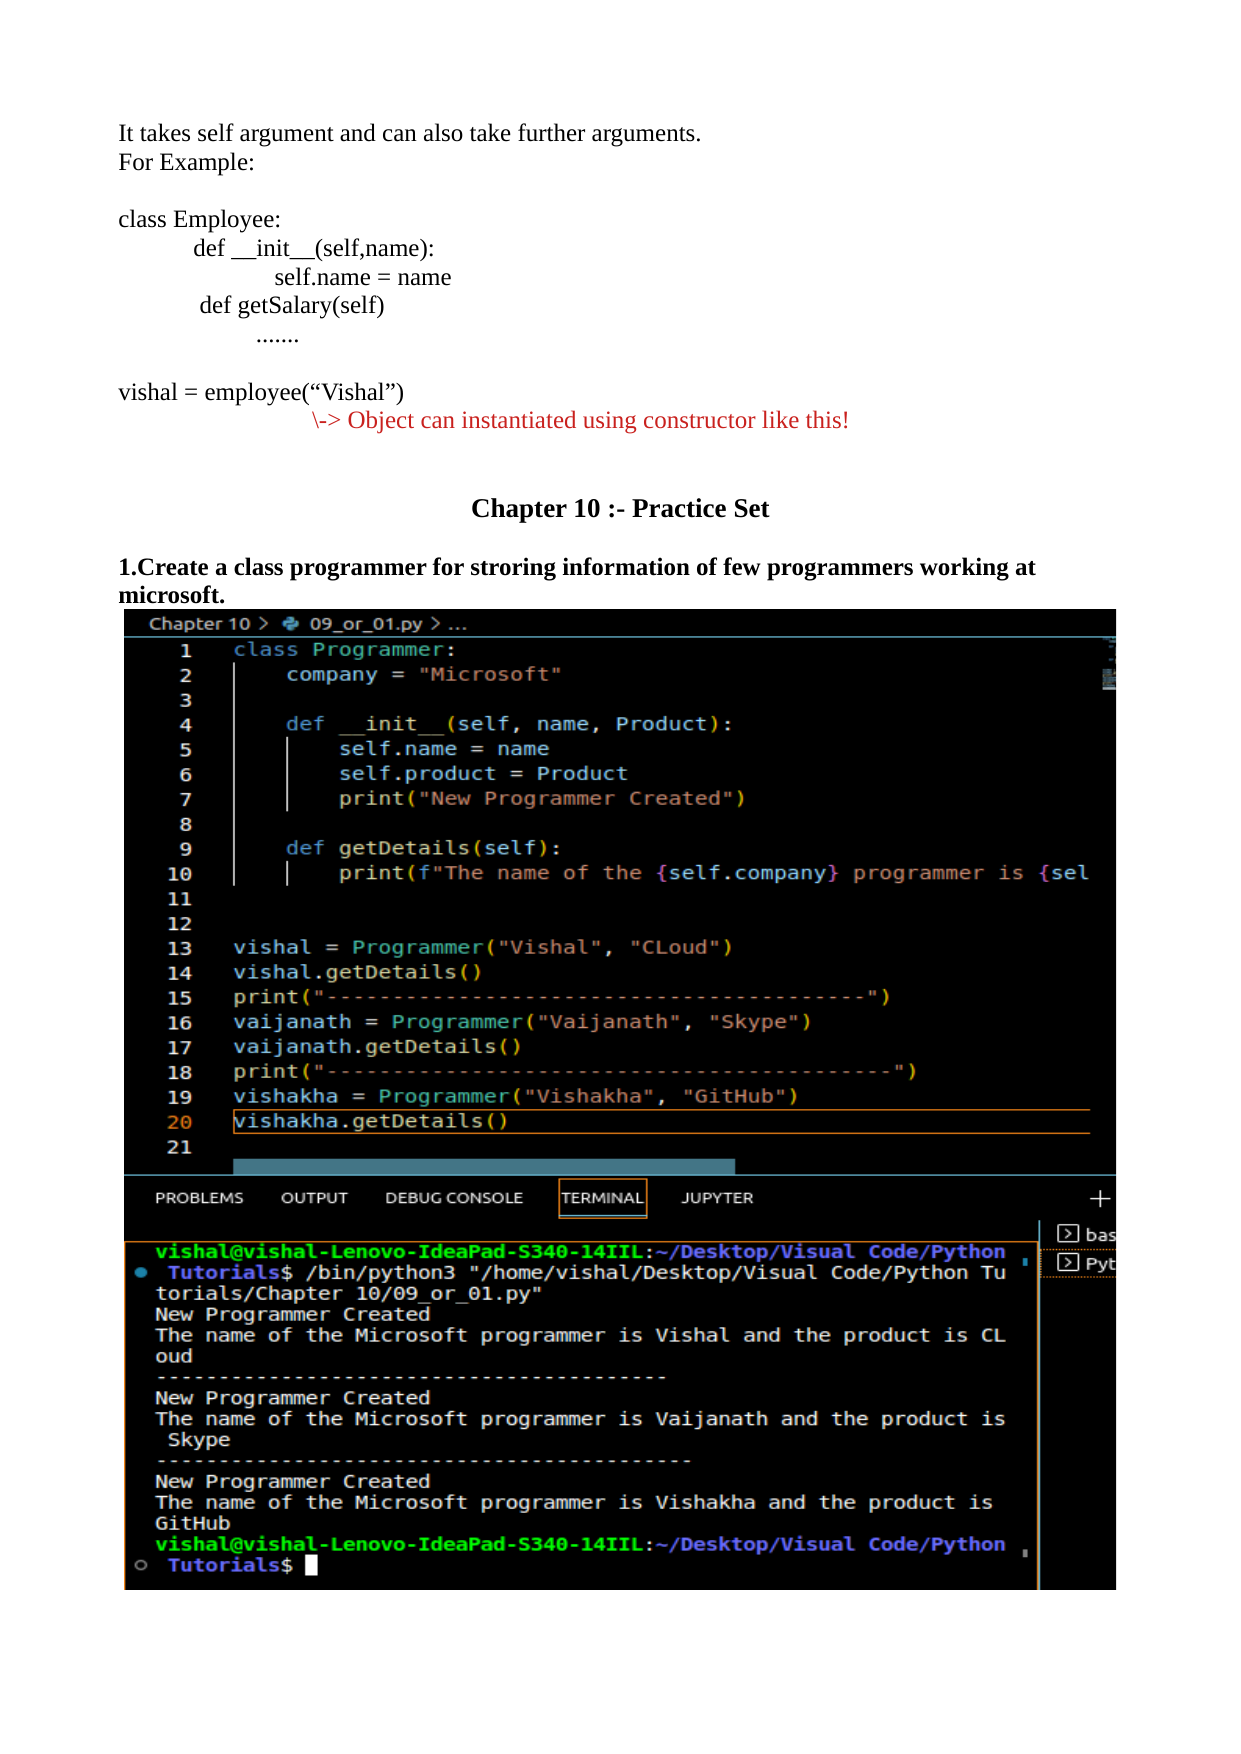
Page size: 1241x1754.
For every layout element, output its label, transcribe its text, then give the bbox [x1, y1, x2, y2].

text 1.Create a class programmer for stroring information of few programmers working at microsoft. [118, 552, 1122, 609]
text self.name = name [118, 262, 1122, 291]
text \-> Object can instantiated using constructor like this! [118, 406, 1122, 434]
text It takes self argument and can also take further arguments. [118, 118, 1122, 147]
text def __init__(self,name): [118, 233, 1122, 262]
text vishal = employee(“Vishal”) [118, 377, 1122, 406]
picture [124, 609, 1117, 1590]
text For Example: [118, 147, 1122, 176]
text ....... [118, 319, 1122, 348]
text Chapter 10 :- Practice Set [118, 492, 1122, 523]
text class Employee: [118, 204, 1122, 233]
text def getSalary(self) [118, 291, 1122, 319]
